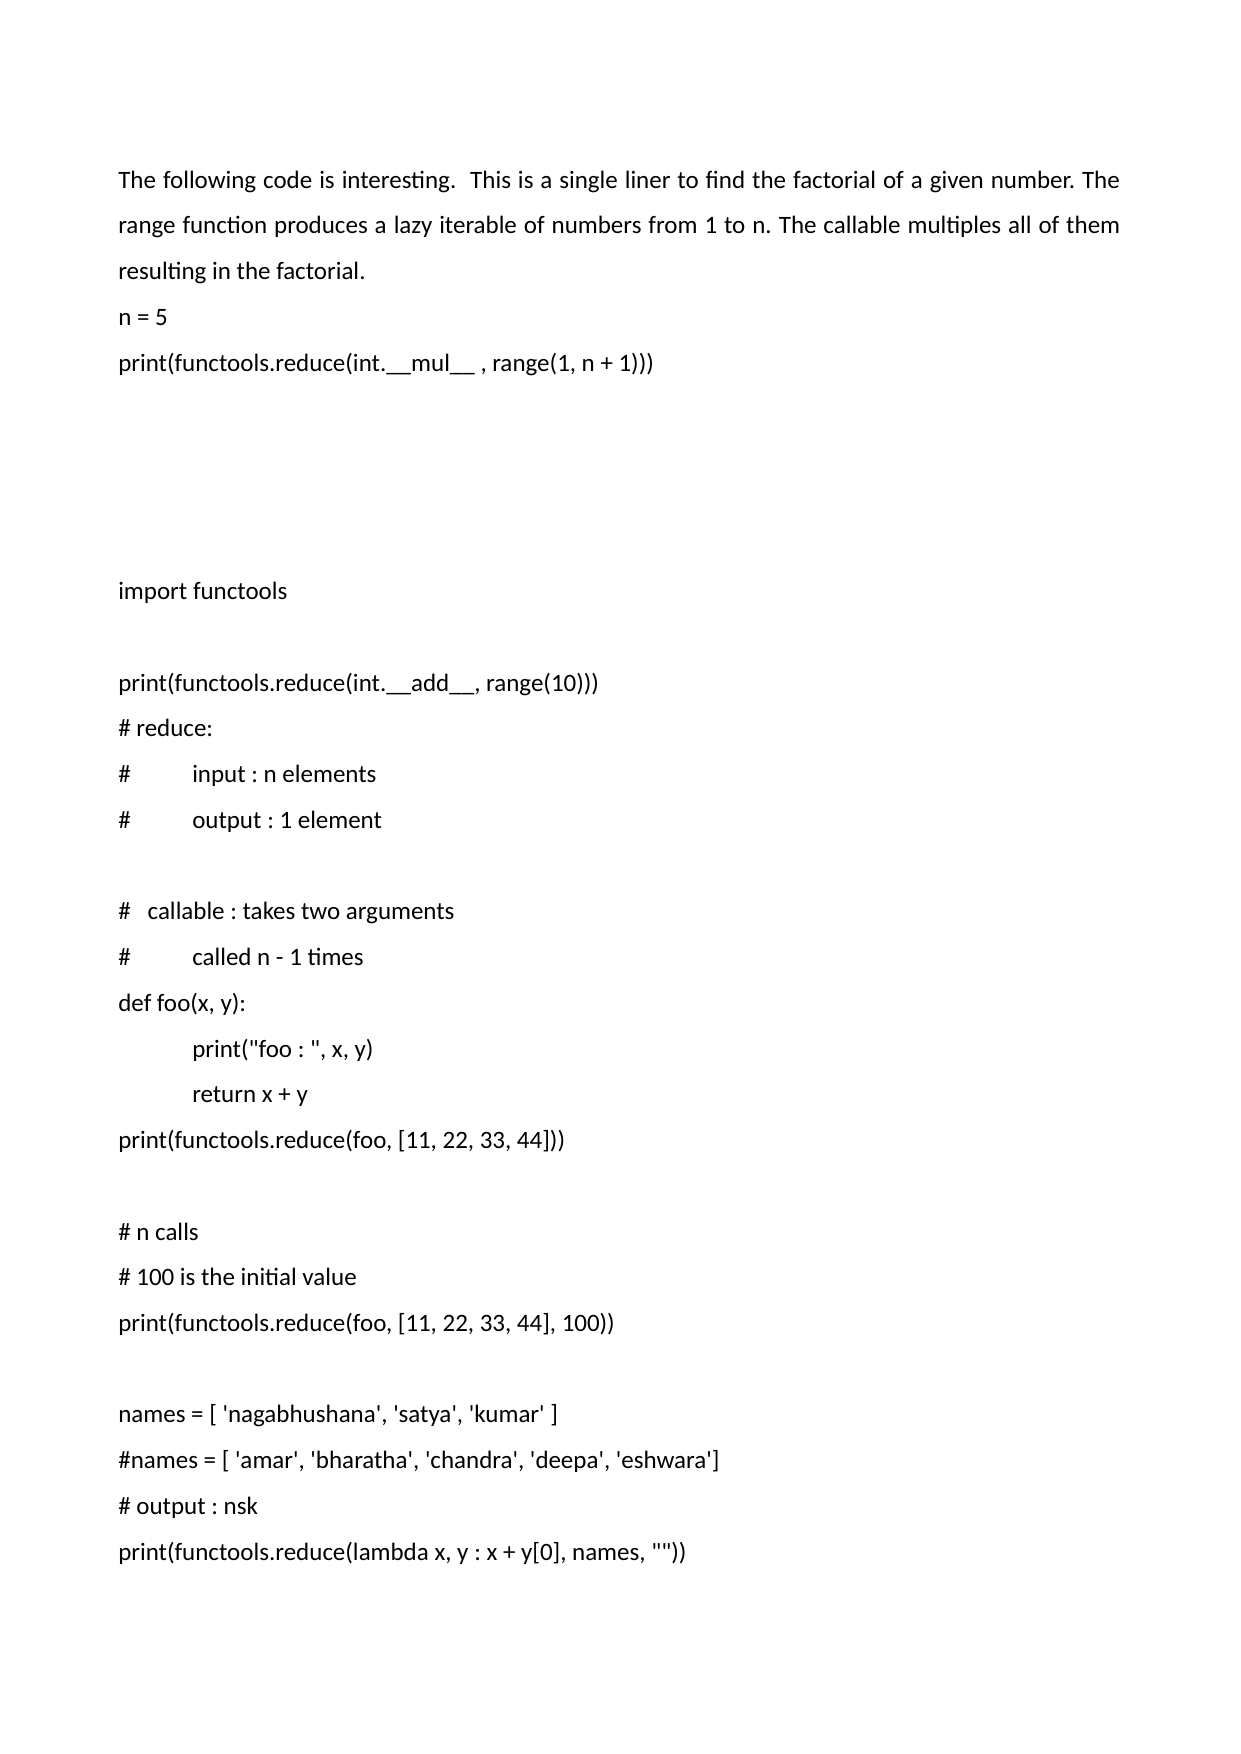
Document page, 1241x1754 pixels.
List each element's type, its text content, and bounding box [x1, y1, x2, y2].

text # callable : takes two arguments [118, 896, 1122, 926]
text return x + y [118, 1078, 1122, 1109]
text # input : n elements [118, 758, 1122, 789]
text print(functools.reduce(foo, [11, 22, 33, 44], 100)) [118, 1307, 1122, 1338]
text # n calls [118, 1216, 1122, 1246]
text # output : 1 element [118, 804, 1122, 834]
text # called n - 1 times [118, 941, 1122, 972]
text print(functools.reduce(foo, [11, 22, 33, 44])) [118, 1124, 1122, 1155]
text import functools [118, 575, 1122, 606]
text n = 5 [118, 301, 1122, 332]
text print("foo : ", x, y) [118, 1033, 1122, 1063]
text The following code is interesting. This is a single liner to find the factorial of a given number. The range function produces a lazy iterable of numbers from 1 to n. The callable multiples all of them resulting in the factorial. [118, 164, 1122, 286]
text print(functools.reduce(lambda x, y : x + y[0], names, "")) [118, 1536, 1122, 1566]
text # 100 is the initial value [118, 1261, 1122, 1292]
text def foo(x, y): [118, 987, 1122, 1017]
text names = [ 'nagabhushana', 'satya', 'kumar' ] [118, 1398, 1122, 1429]
text #names = [ 'amar', 'bharatha', 'chandra', 'deepa', 'eshwara'] [118, 1444, 1122, 1475]
text print(functools.reduce(int.__add__, range(10))) [118, 667, 1122, 697]
text # output : nsk [118, 1490, 1122, 1521]
text # reduce: [118, 713, 1122, 743]
text print(functools.reduce(int.__mul__ , range(1, n + 1))) [118, 347, 1122, 377]
